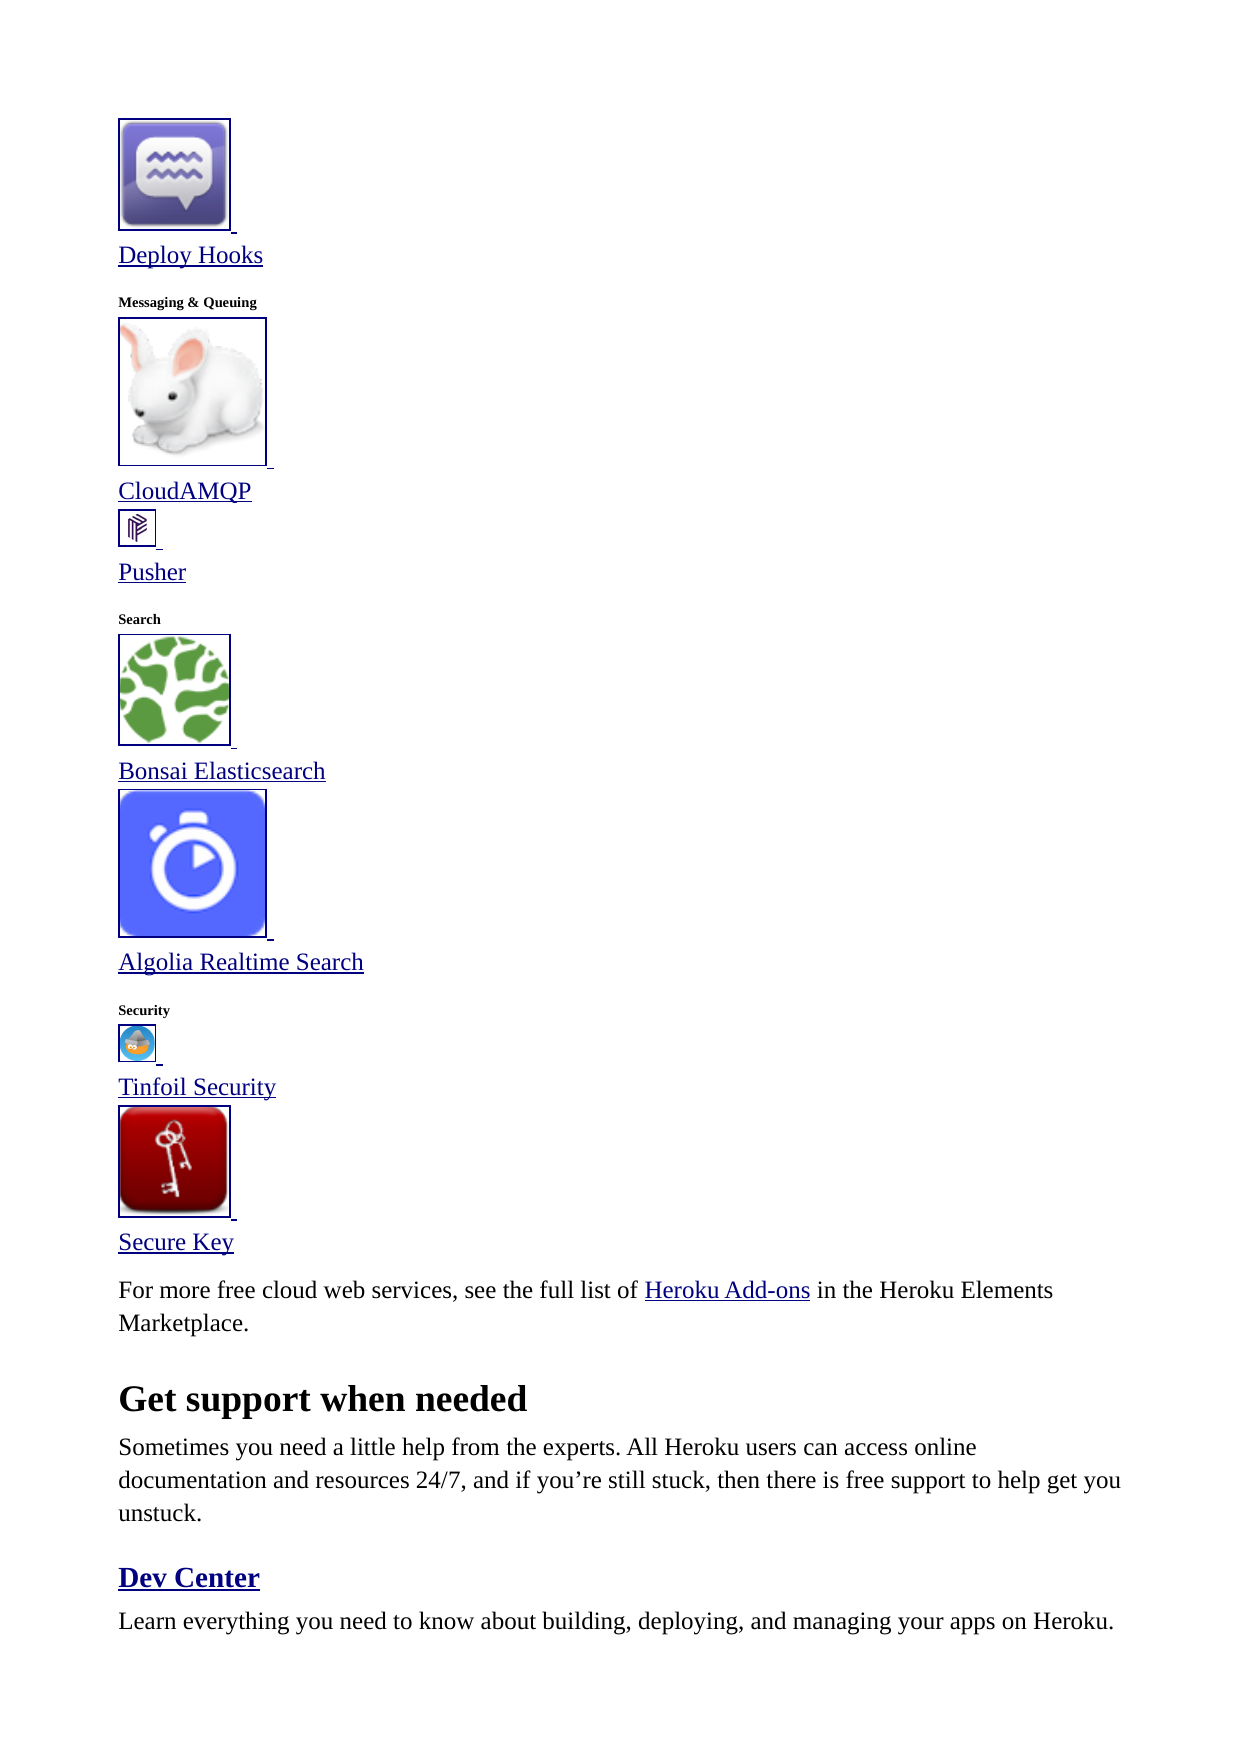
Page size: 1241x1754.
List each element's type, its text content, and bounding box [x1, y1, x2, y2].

picture [120, 511, 155, 545]
picture [120, 319, 265, 465]
subtitle Get support when needed [118, 1376, 1122, 1419]
text Algolia Realtime Search [118, 947, 1122, 976]
text Learn everything you need to know about building, deploying, and managing your apps on Heroku. [118, 1606, 1122, 1635]
subtitle Security [118, 1001, 1122, 1018]
picture [120, 635, 229, 744]
subtitle Search [118, 611, 1122, 627]
text For more free cloud web services, see the full list of Heroku Add-ons in the Heroku Elements Marketplace. [118, 1275, 1122, 1337]
text Secure Key [118, 1227, 1122, 1256]
text Bonsai Elasticsearch [118, 756, 1122, 784]
picture [120, 790, 265, 936]
text Pusher [118, 557, 1122, 585]
picture [120, 1107, 229, 1216]
subtitle Messaging & Queuing [118, 294, 1122, 311]
text CloudAMQP [118, 476, 1122, 504]
text Sometimes you need a little help from the experts. All Heroku users can access online documentation and resources 24/7, and if you’re still stuck, then there is free support to help get you unstuck. [118, 1432, 1122, 1527]
picture [120, 1026, 155, 1061]
text Deploy Hooks [118, 240, 1122, 269]
text Tinfoil Security [118, 1072, 1122, 1101]
subtitle Dev Center [118, 1560, 1122, 1594]
picture [120, 120, 229, 229]
